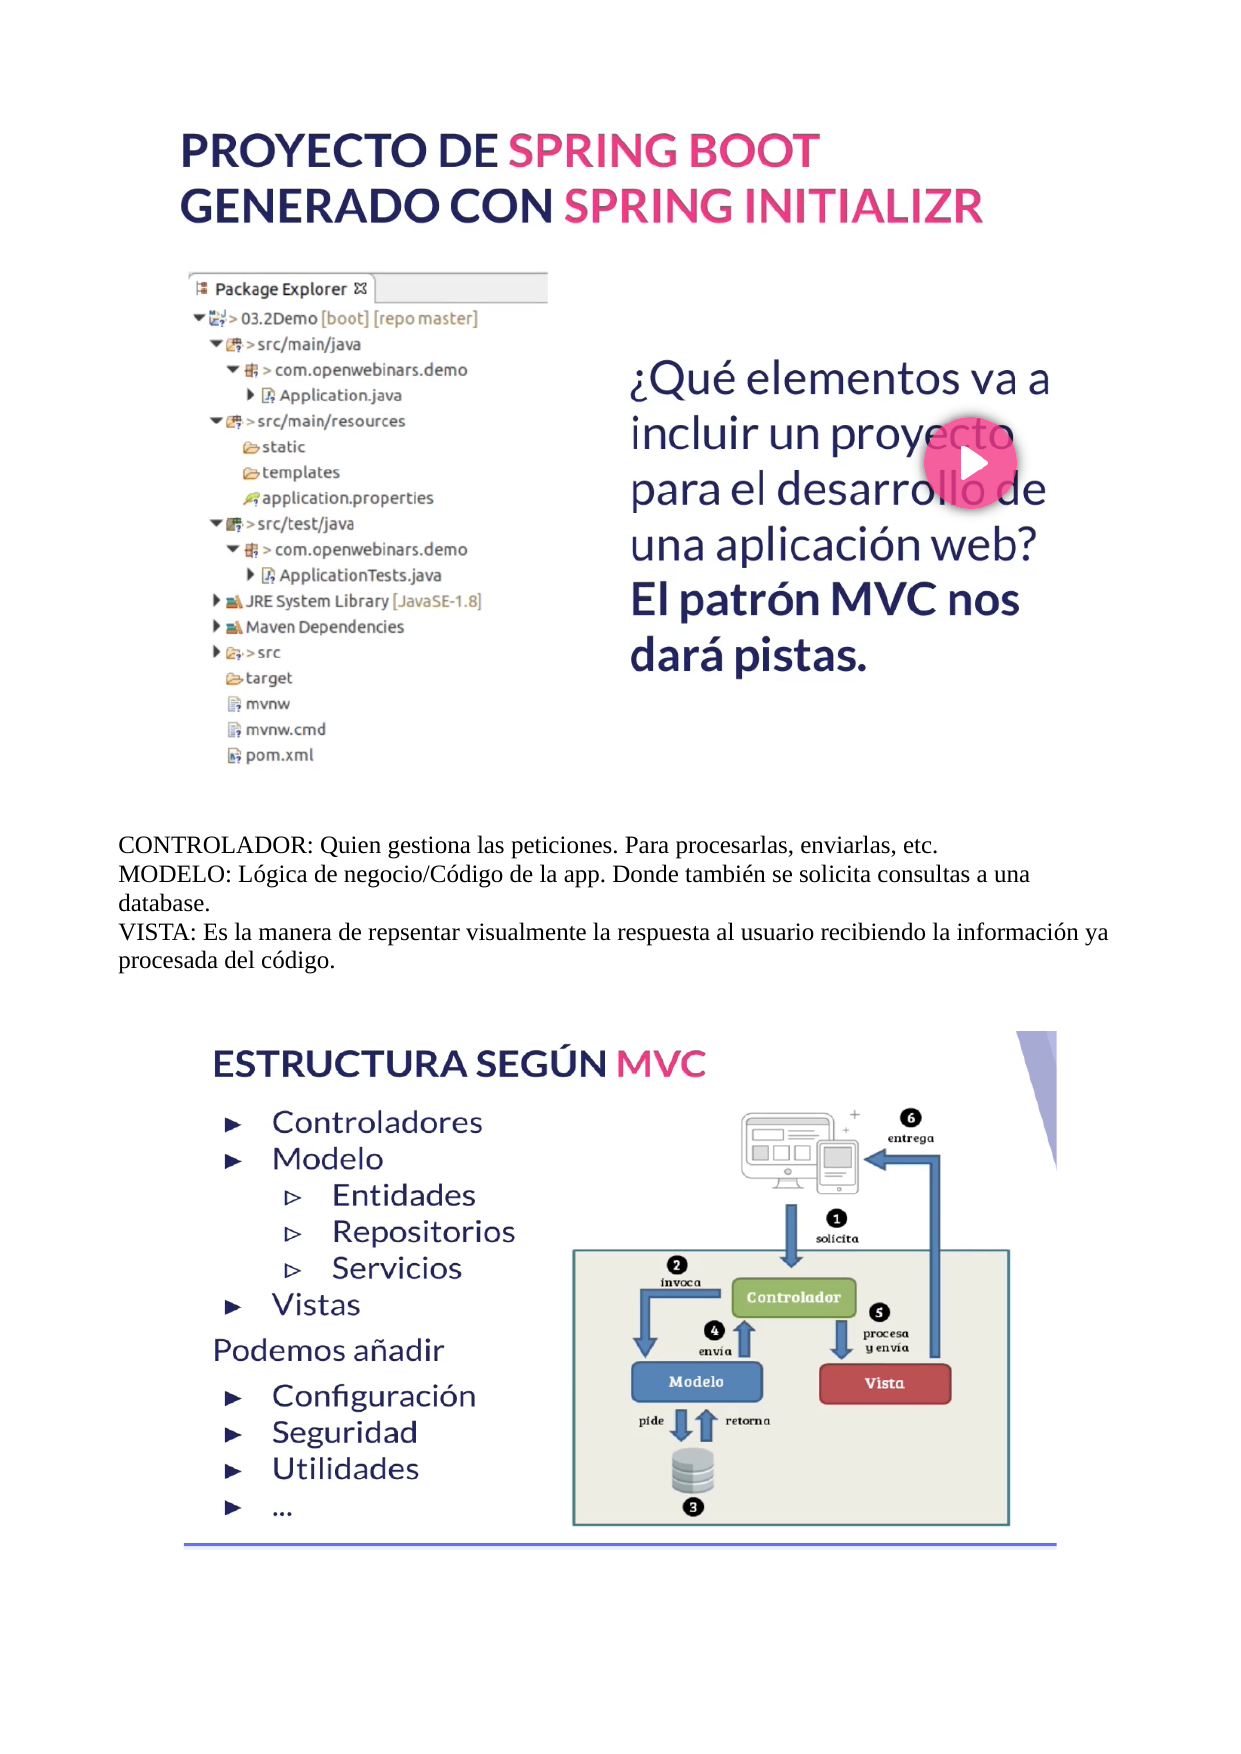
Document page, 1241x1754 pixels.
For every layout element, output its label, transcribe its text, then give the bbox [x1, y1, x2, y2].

text MODELO: Lógica de negocio/Código de la app. Donde también se solicita consultas a una database. [118, 859, 1122, 917]
text CONTROLADOR: Quien gestiona las peticiones. Para procesarlas, enviarlas, etc. [118, 830, 1122, 859]
text VISTA: Es la manera de repsentar visualmente la respuesta al usuario recibiendo la información ya procesada del código. [118, 917, 1122, 974]
